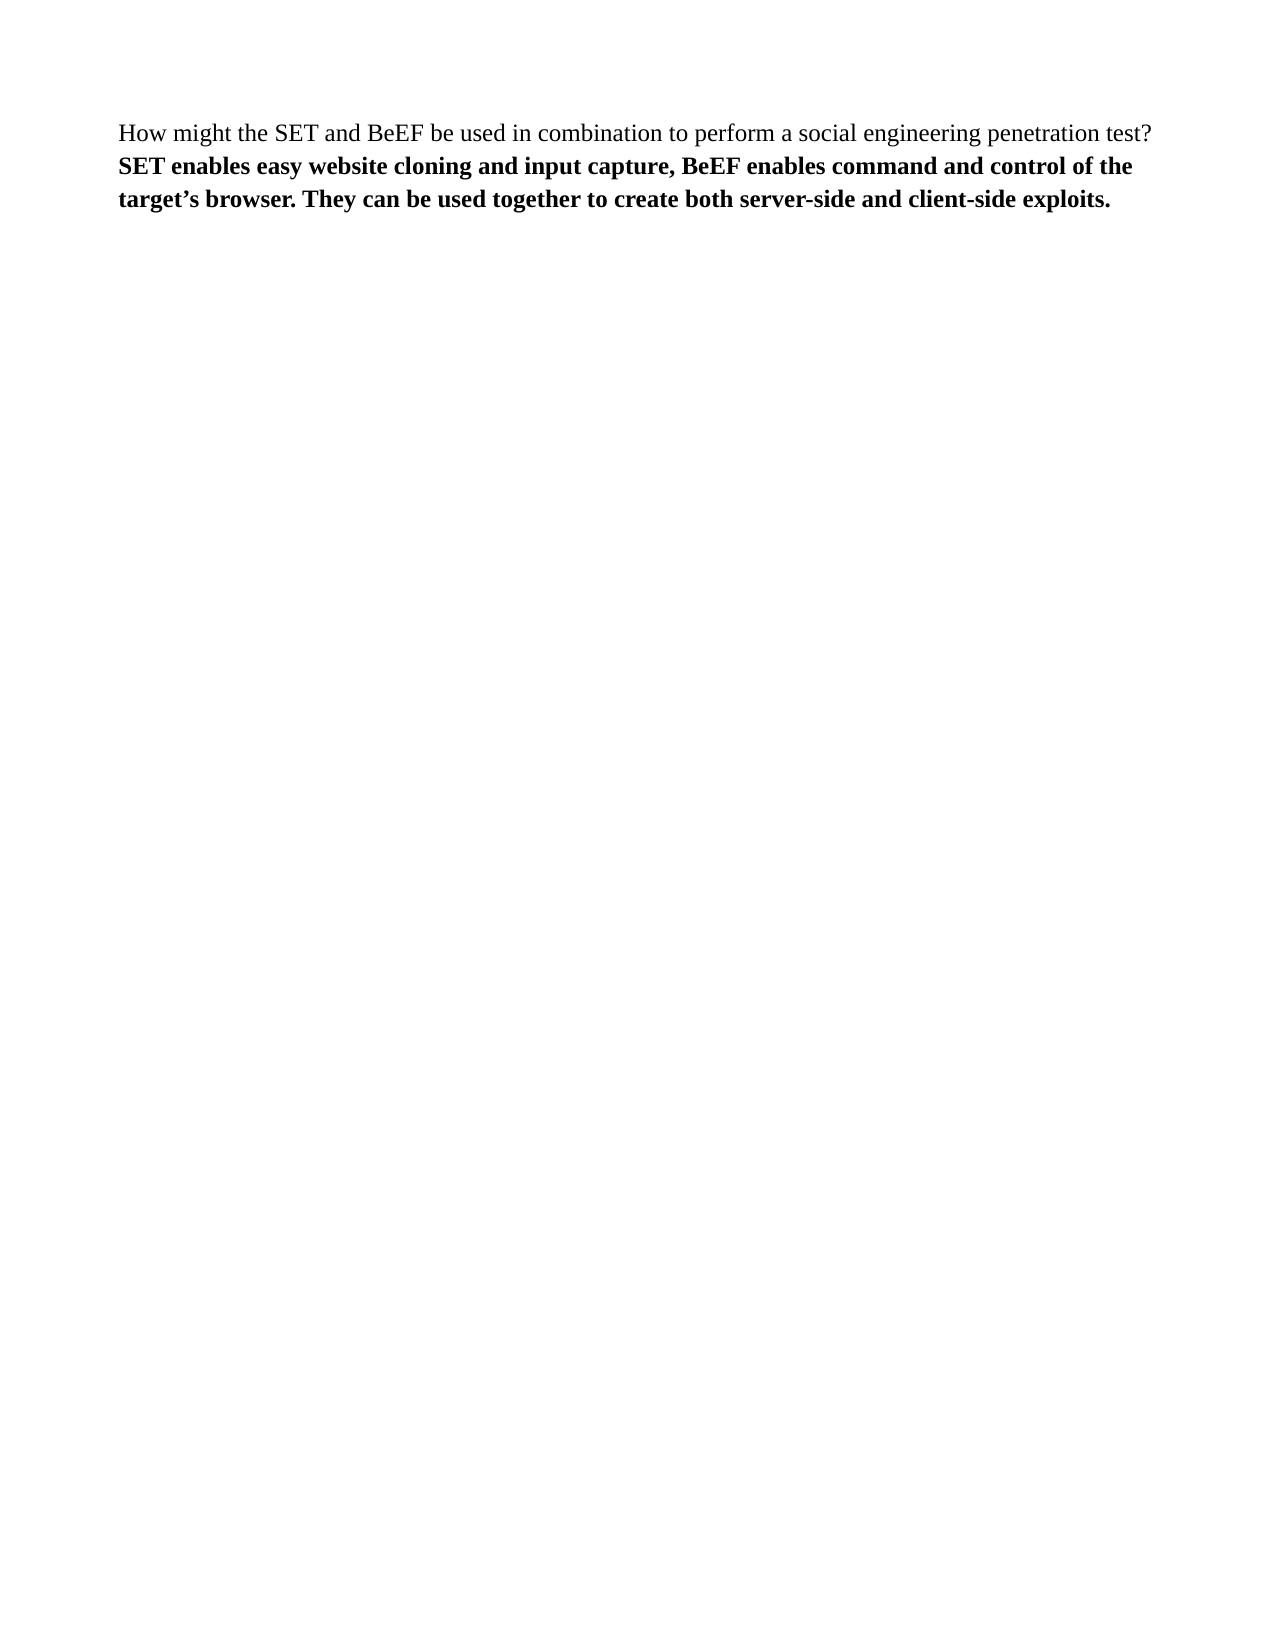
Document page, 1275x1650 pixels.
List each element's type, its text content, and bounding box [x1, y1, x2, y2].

text How might the SET and BeEF be used in combination to perform a social engineering penetration test? SET enables easy website cloning and input capture, BeEF enables command and control of the target’s browser. They can be used together to create both server-side and client-side exploits. [118, 118, 1157, 213]
